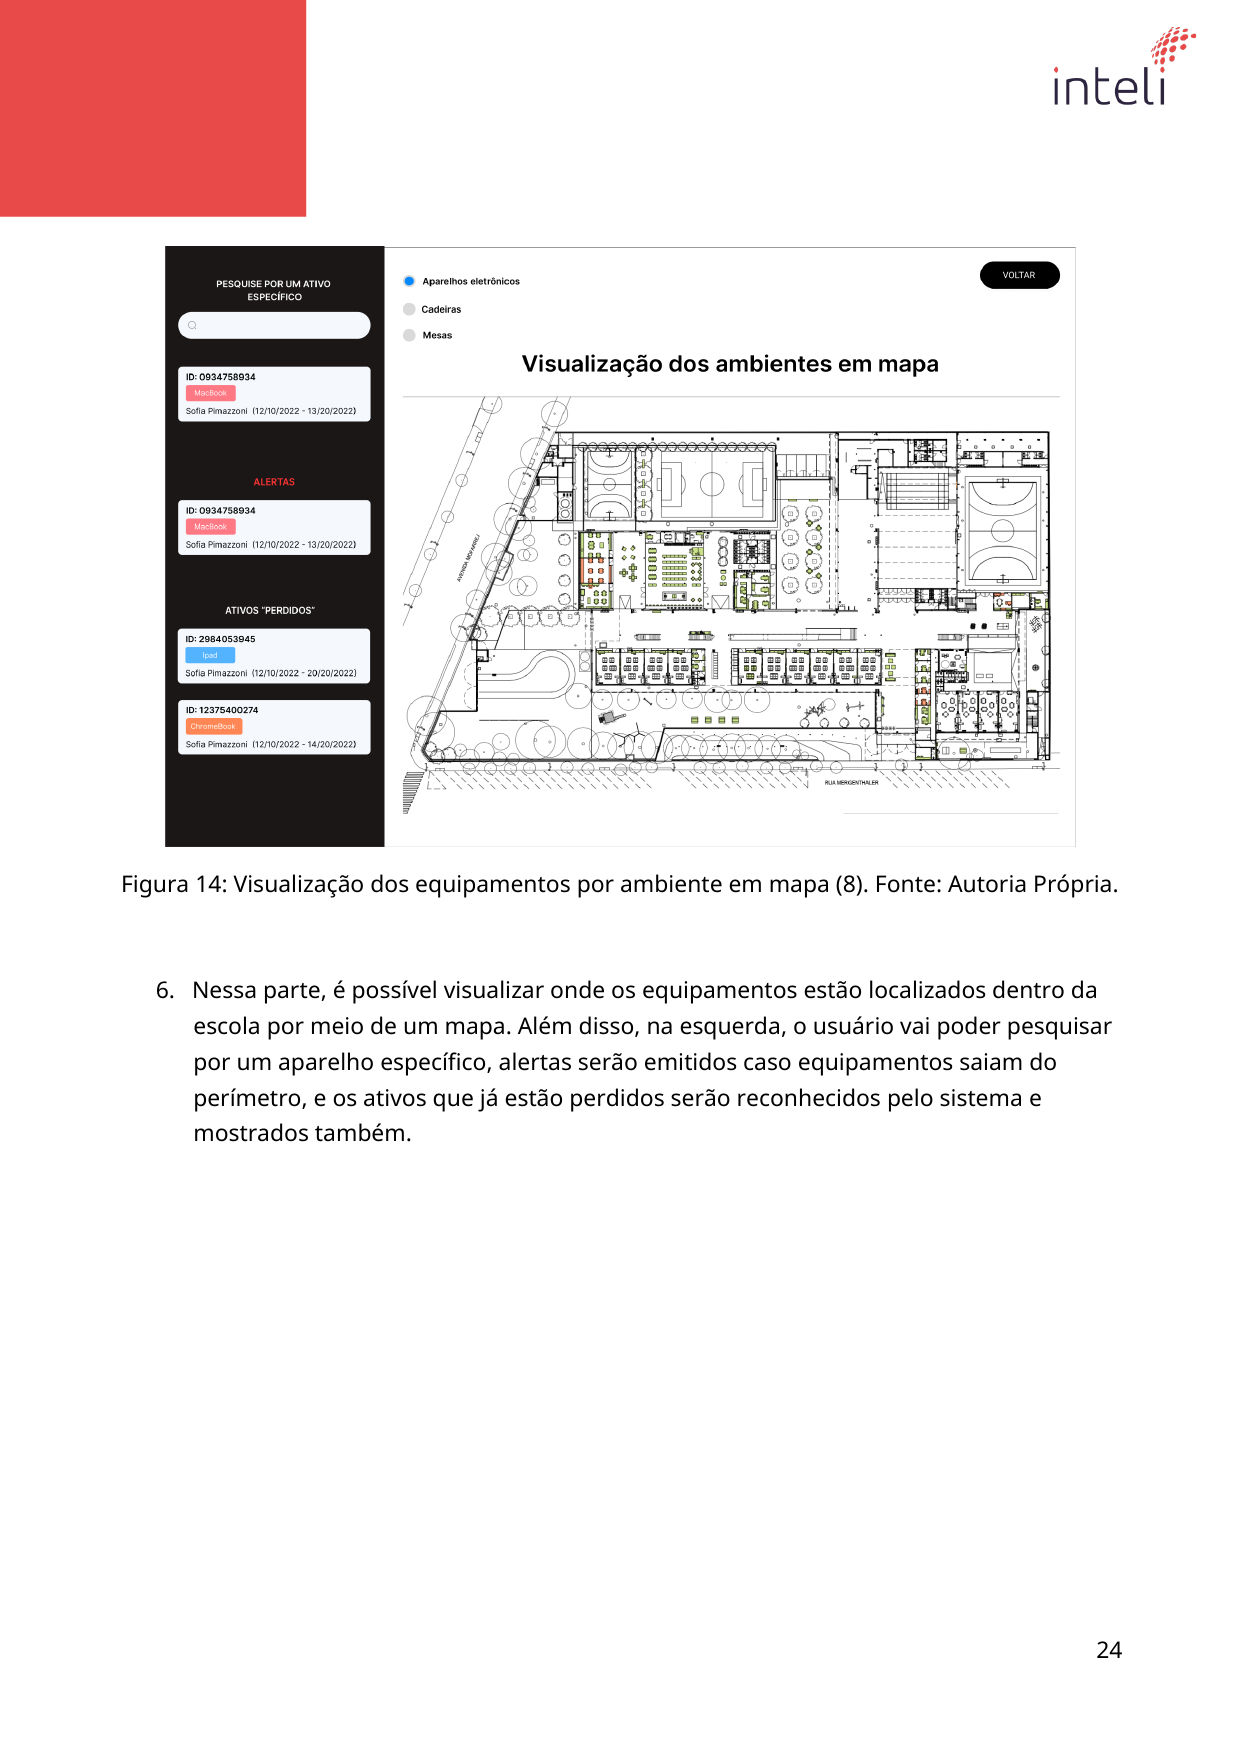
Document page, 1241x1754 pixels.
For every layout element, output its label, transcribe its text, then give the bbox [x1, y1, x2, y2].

picture [1054, 27, 1197, 105]
picture [164, 246, 1076, 847]
list Nessa parte, é possível visualizar onde os equipamentos estão localizados dentro da escola por meio de um mapa. Além disso, na esquerda, o usuário vai poder pesquisar por um aparelho específico, alertas serão emitidos caso equipamentos saiam do perímetro, e os ativos que já estão perdidos serão reconhecidos pelo sistema e mostrados também. [156, 974, 1122, 1149]
text Figura 14: Visualização dos equipamentos por ambiente em mapa (8). Fonte: Autoria Própria. [118, 868, 1122, 900]
picture [0, 0, 307, 217]
